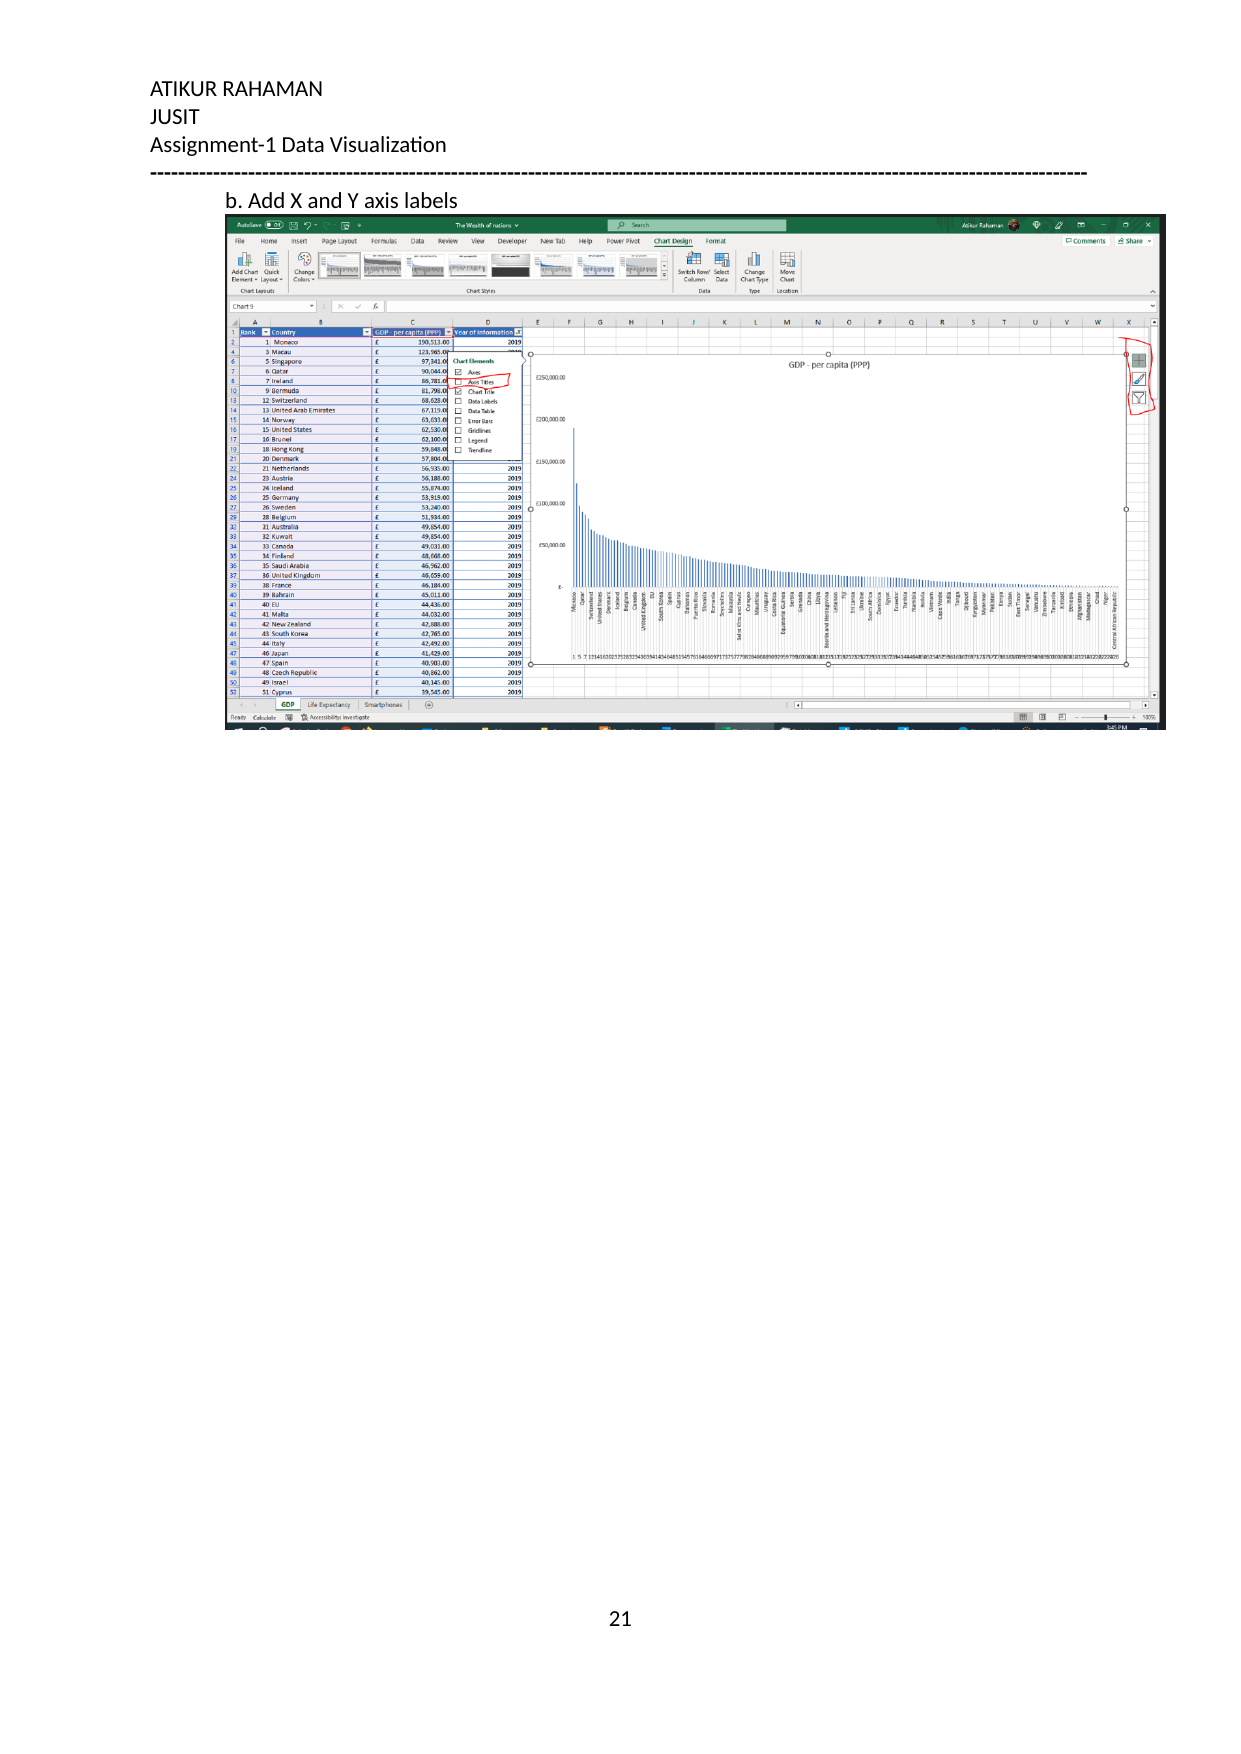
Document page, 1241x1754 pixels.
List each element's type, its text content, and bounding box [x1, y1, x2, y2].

list b. Add X and Y axis labels [225, 186, 1090, 214]
